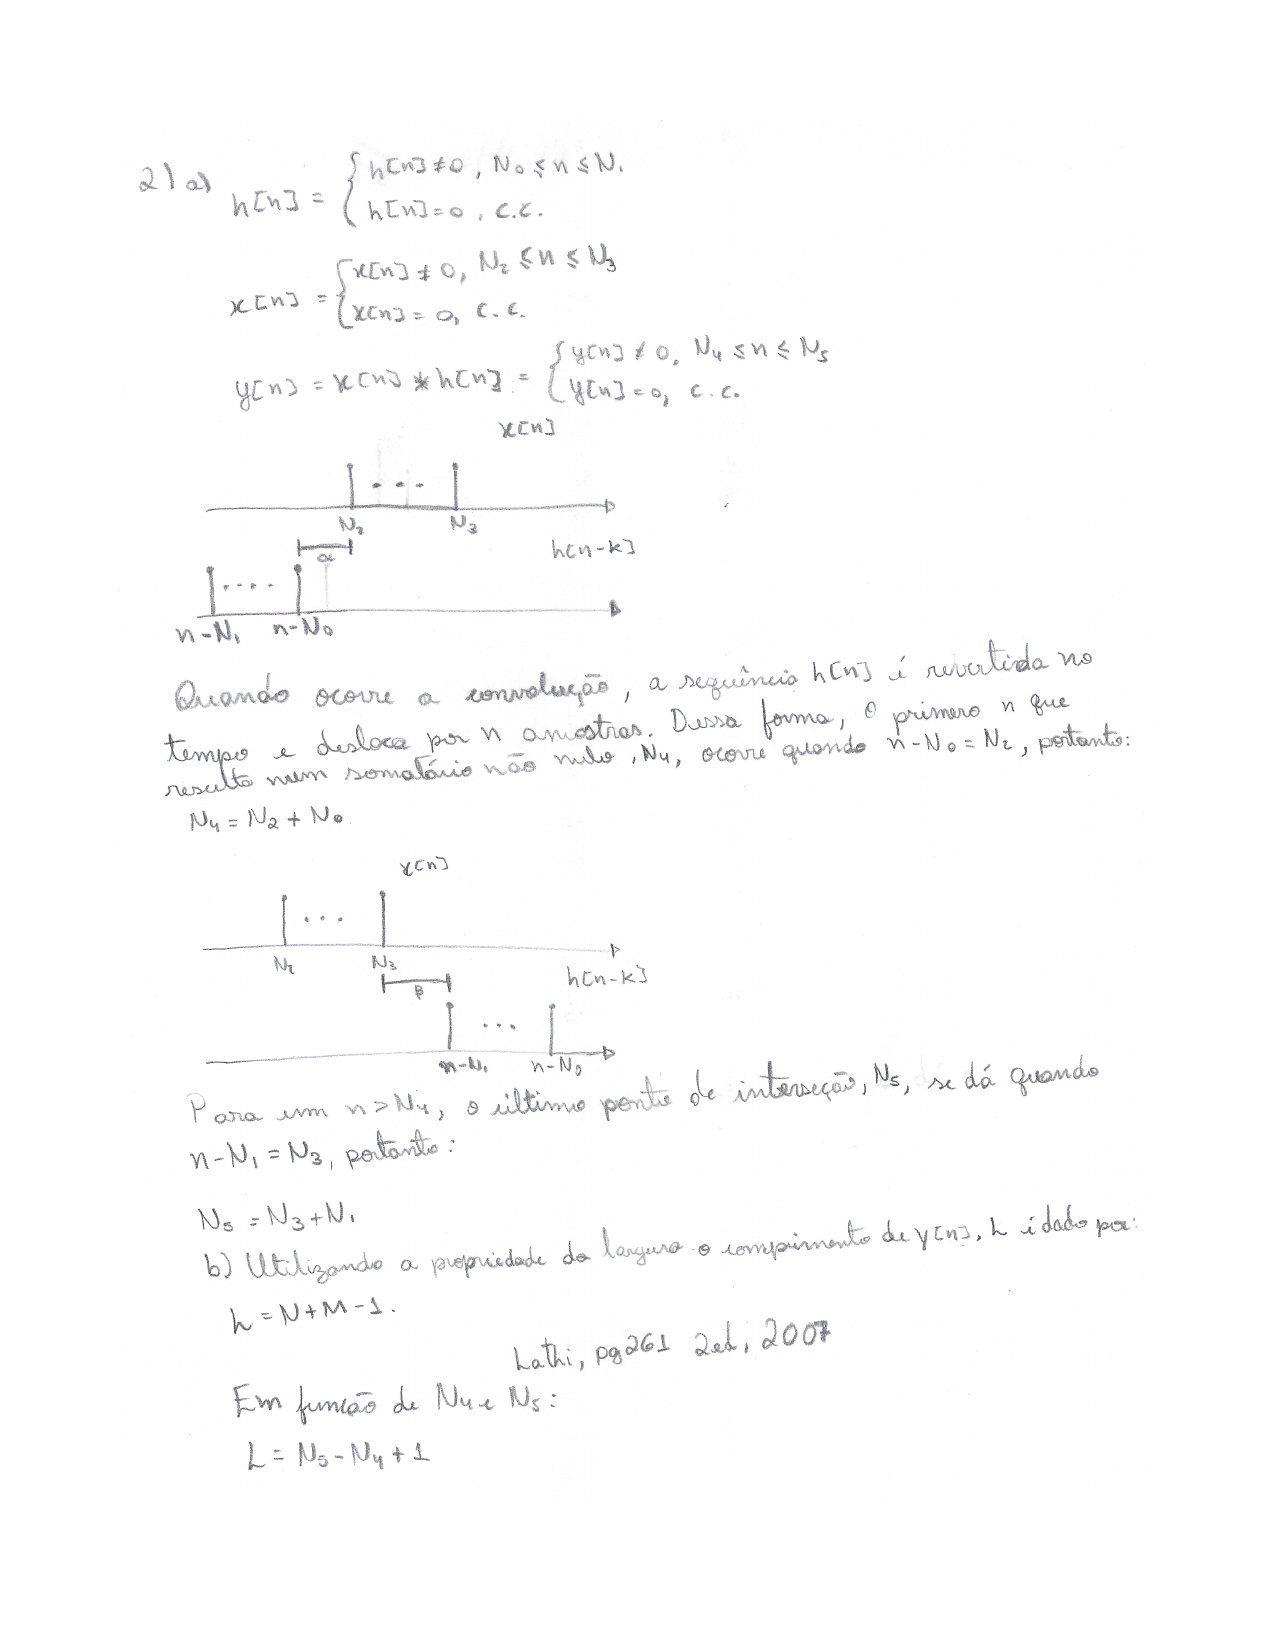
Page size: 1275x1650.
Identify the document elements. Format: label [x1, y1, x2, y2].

picture [118, 118, 1157, 1498]
